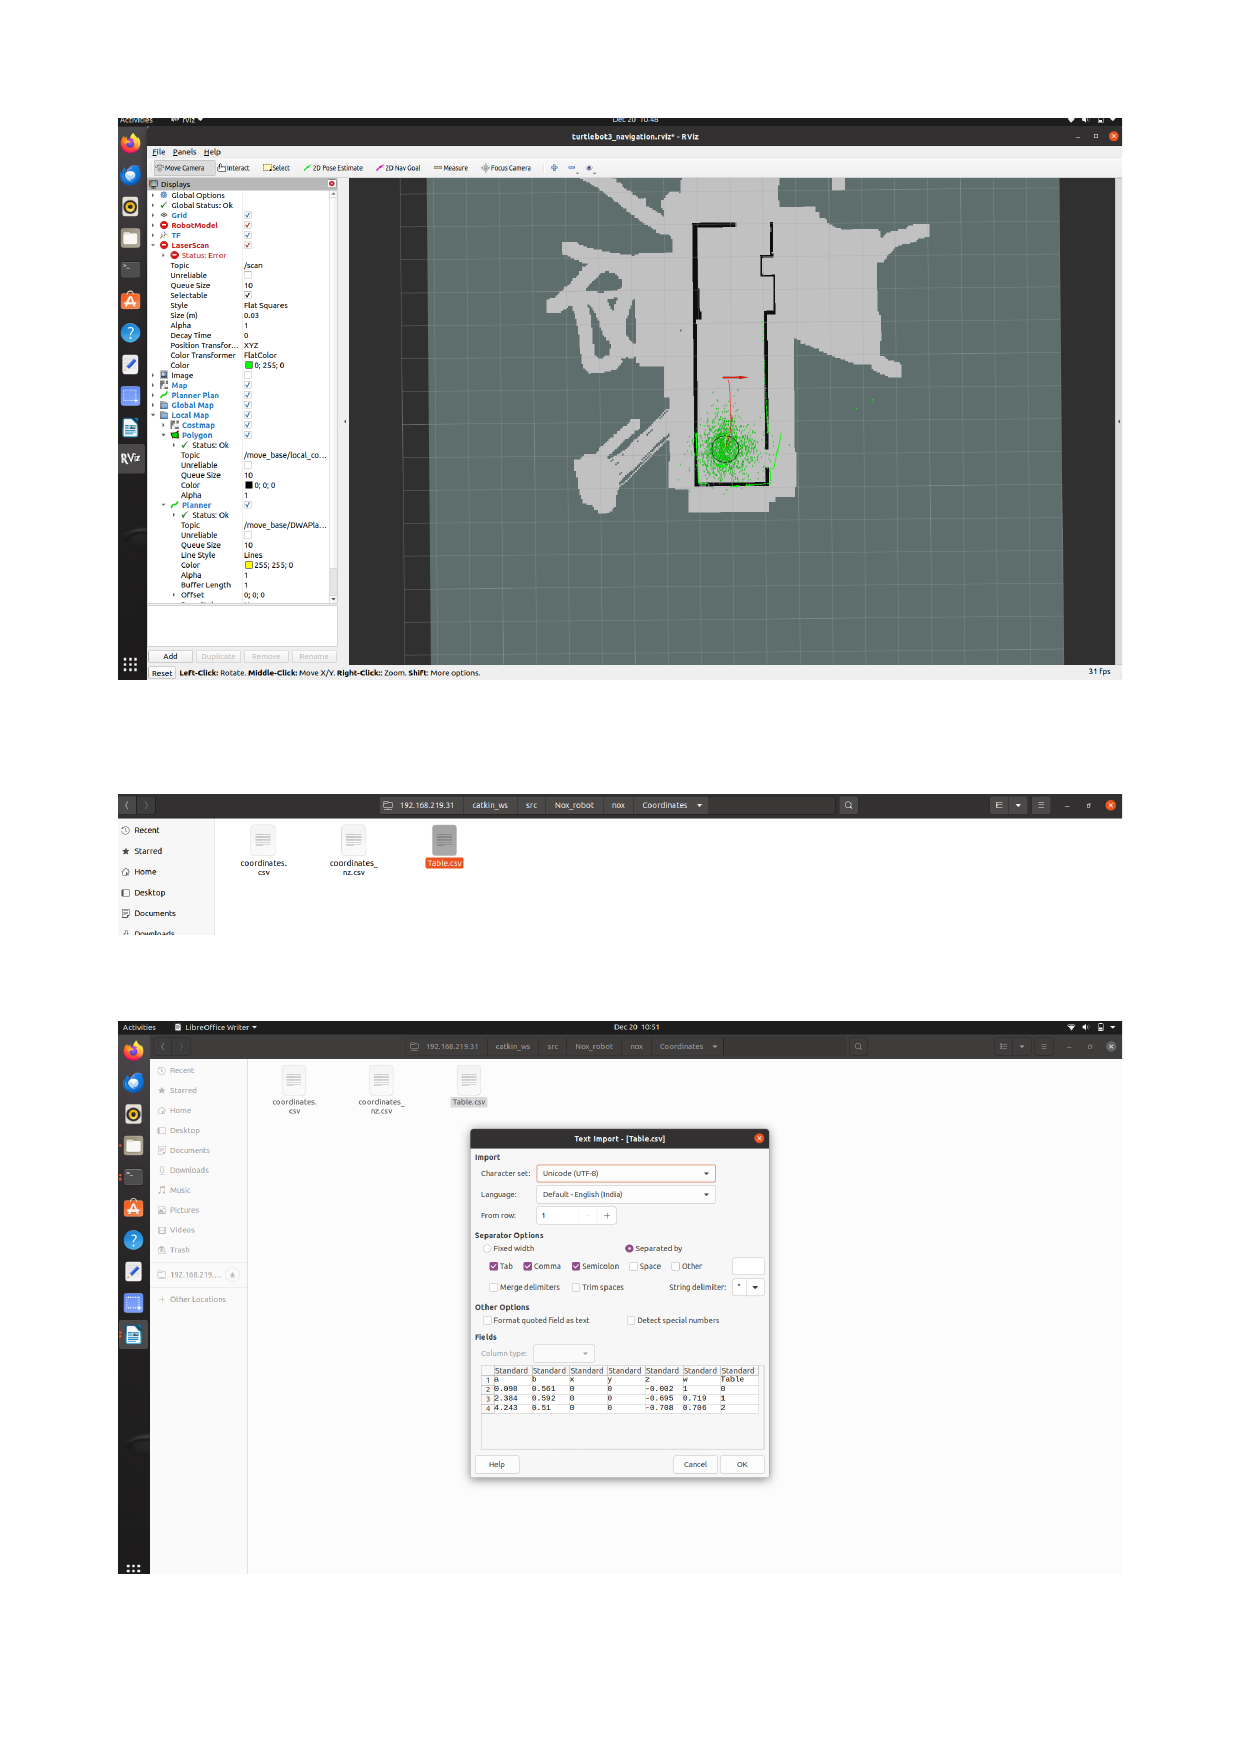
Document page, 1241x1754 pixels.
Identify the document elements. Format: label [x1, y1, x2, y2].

picture [118, 1021, 1123, 1574]
picture [118, 118, 1123, 680]
picture [118, 794, 1123, 935]
